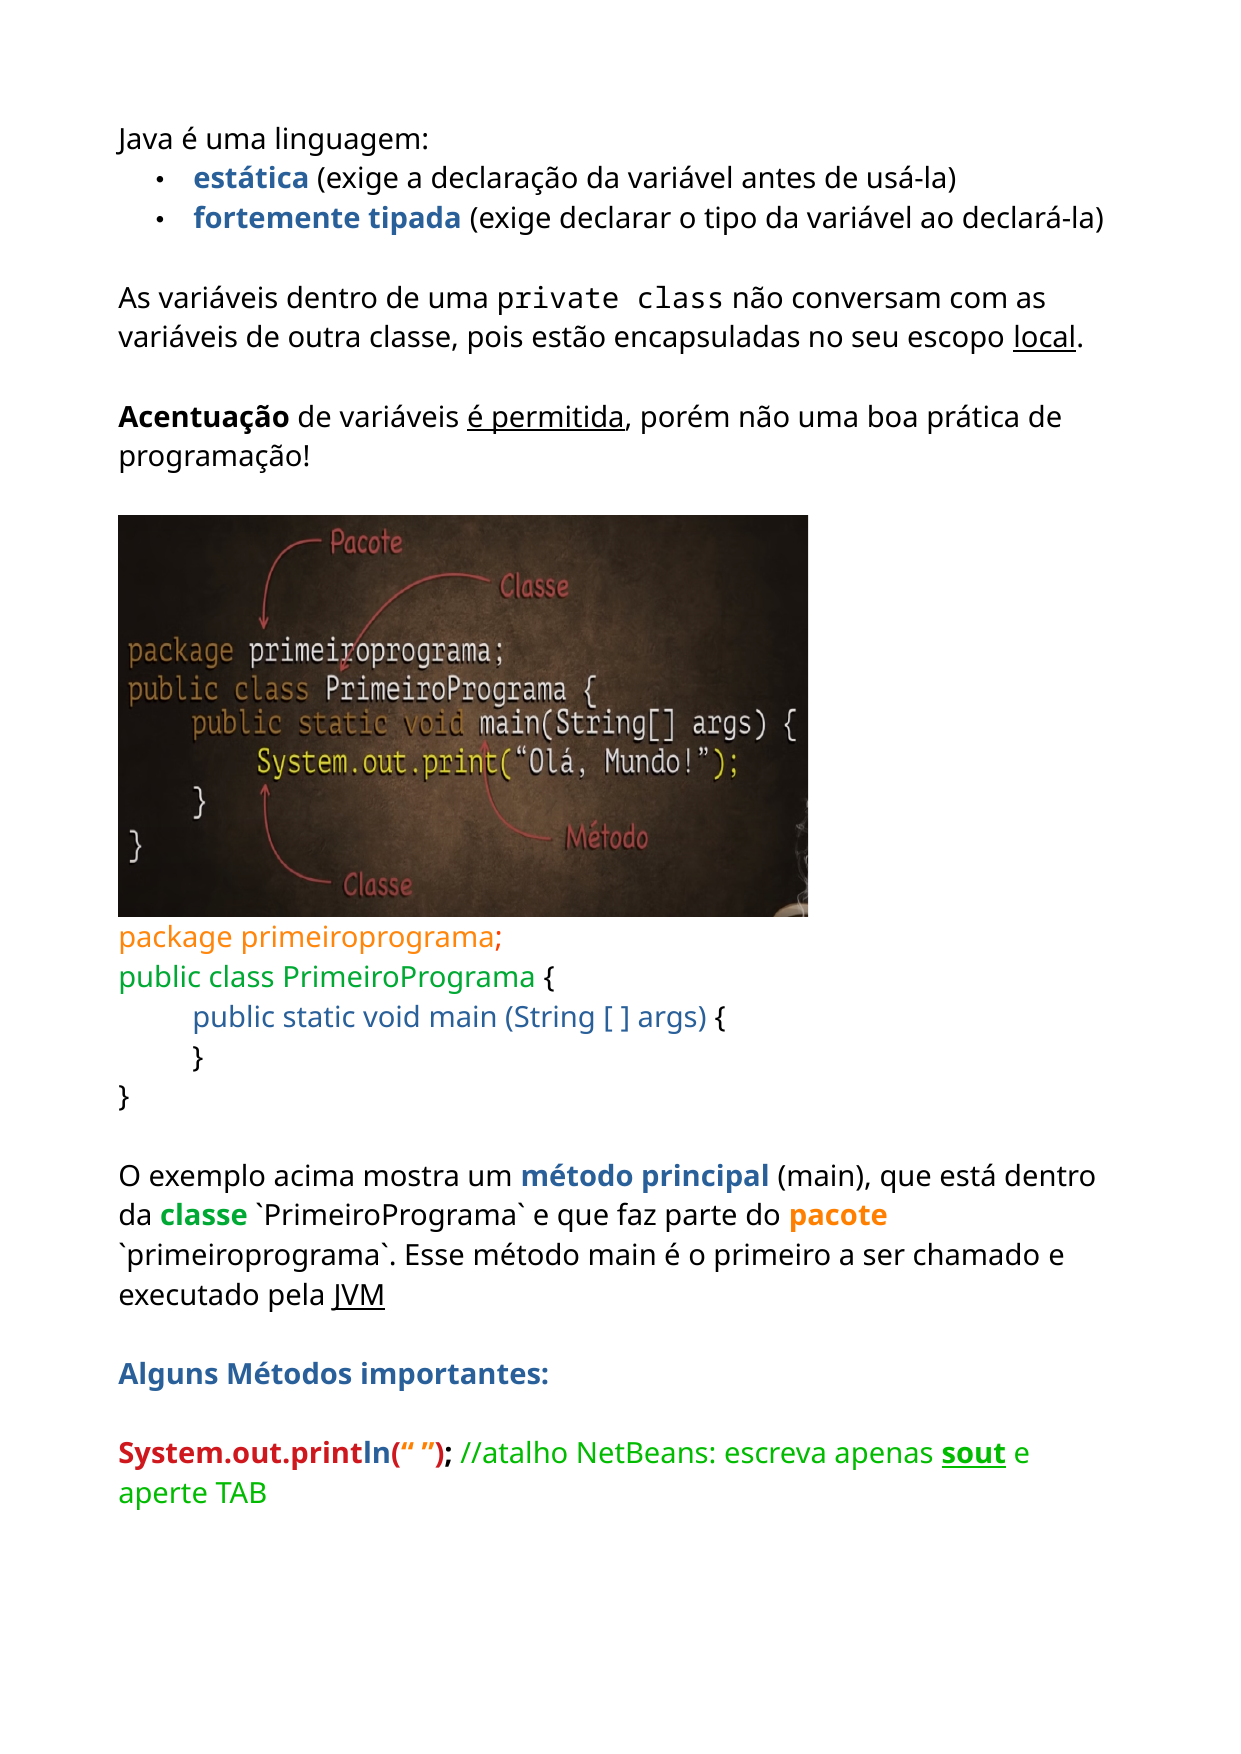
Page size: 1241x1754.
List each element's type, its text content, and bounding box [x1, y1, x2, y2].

text As variáveis dentro de uma private class não conversam com as variáveis de outra classe, pois estão encapsuladas no seu escopo local. [118, 277, 1122, 356]
text Alguns Métodos importantes: [118, 1353, 1122, 1393]
text } [118, 1036, 1122, 1076]
text Acentuação de variáveis é permitida, porém não uma boa prática de programação! [118, 396, 1122, 475]
text O exemplo acima mostra um método principal (main), que está dentro da classe `PrimeiroPrograma` e que faz parte do pacote `primeiroprograma`. Esse método main é o primeiro a ser chamado e executado pela JVM [118, 1155, 1122, 1314]
list estática (exige a declaração da variável antes de usá-la) [156, 158, 1122, 197]
text System.out.println(“ ”); //atalho NetBeans: escreva apenas sout e aperte TAB [118, 1433, 1122, 1512]
text public class PrimeiroPrograma { [118, 956, 1122, 996]
list fortemente tipada (exige declarar o tipo da variável ao declará-la) [156, 197, 1122, 237]
text Java é uma linguagem: [118, 118, 1122, 158]
picture [118, 515, 809, 917]
text public static void main (String [ ] args) { [118, 996, 1122, 1036]
text } [118, 1076, 1122, 1115]
text package primeiroprograma; [118, 917, 1122, 956]
